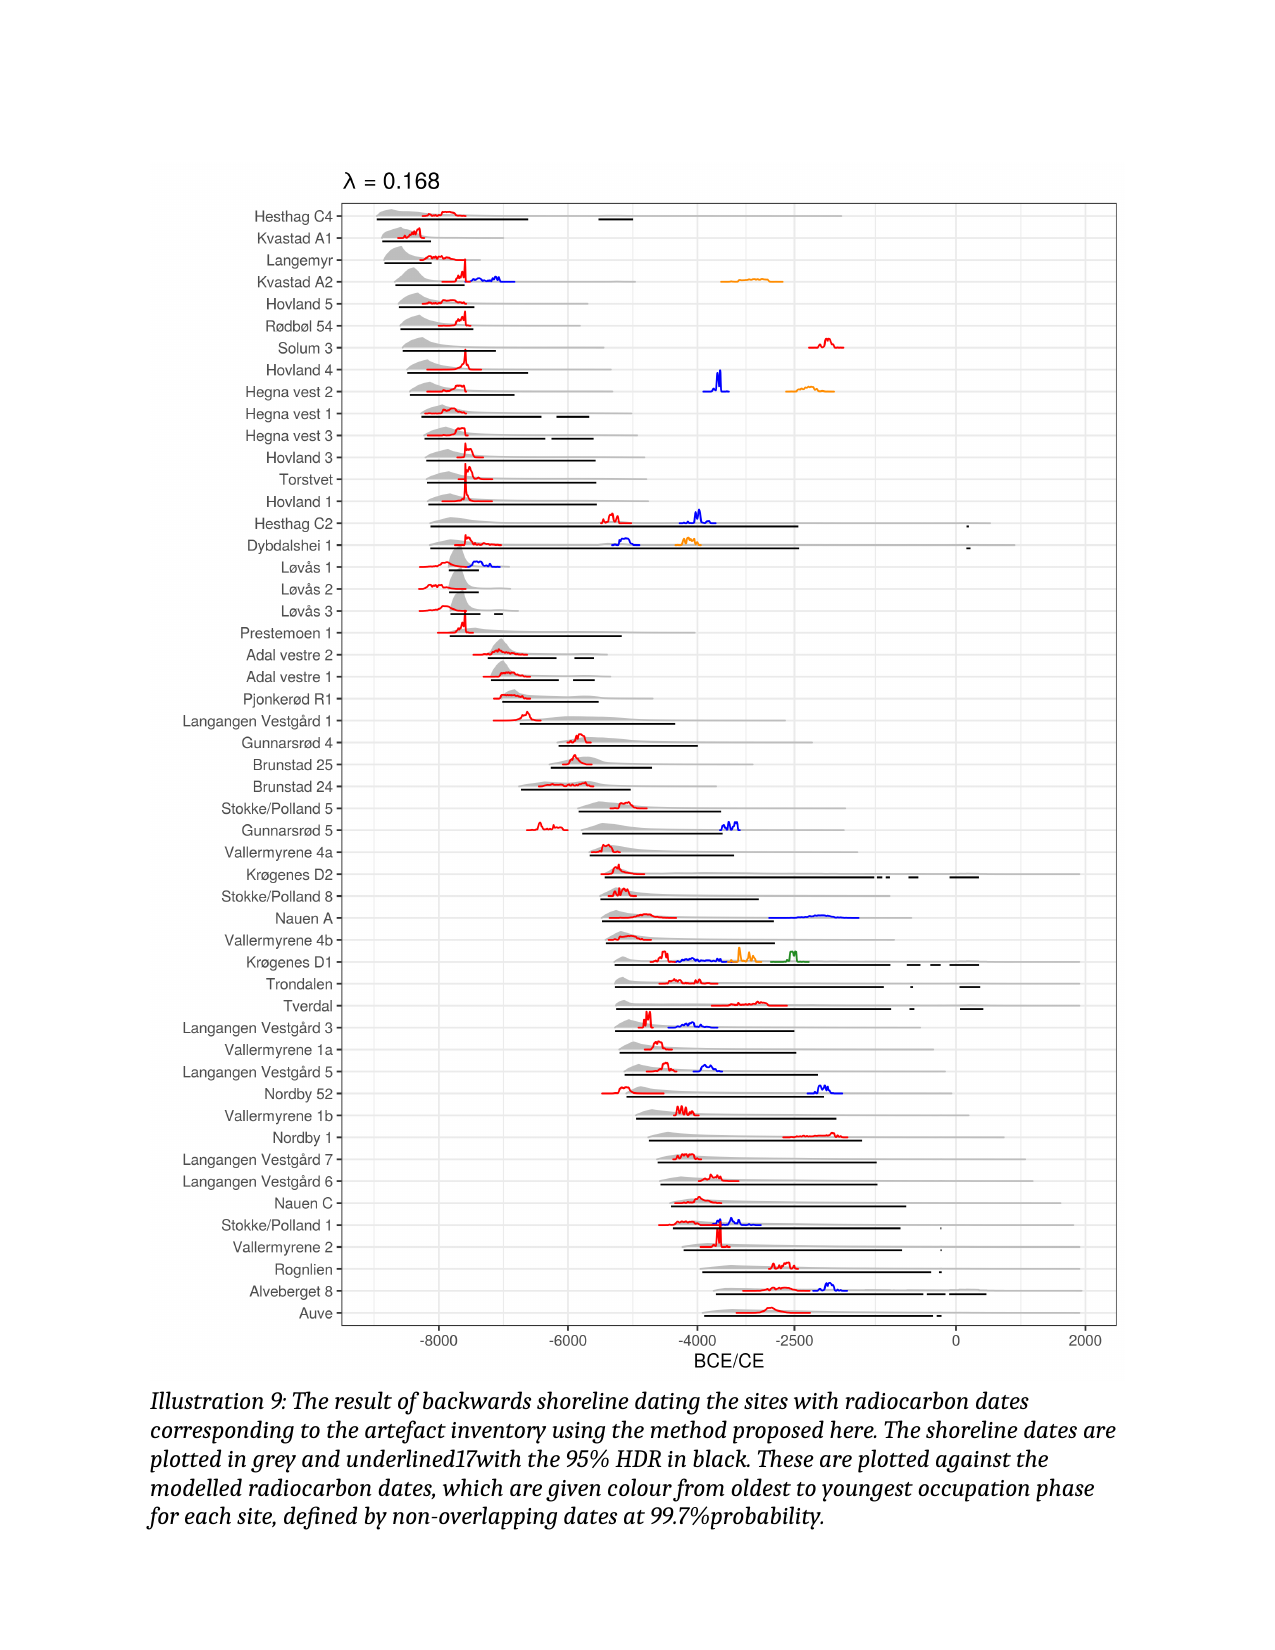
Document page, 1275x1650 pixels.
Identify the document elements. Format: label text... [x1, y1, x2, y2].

picture [150, 162, 1125, 1381]
text Illustration 9: The result of backwards shoreline dating the sites with radiocarbon dates corresponding to the artefact inventory using the method proposed here. The shoreline dates are plotted in grey and underlined17with the 95% HDR in black. These are plotted against the modelled radiocarbon dates, which are given colour from oldest to youngest occupation phase for each site, defined by non-overlapping dates at 99.7%probability. [150, 1381, 1125, 1531]
